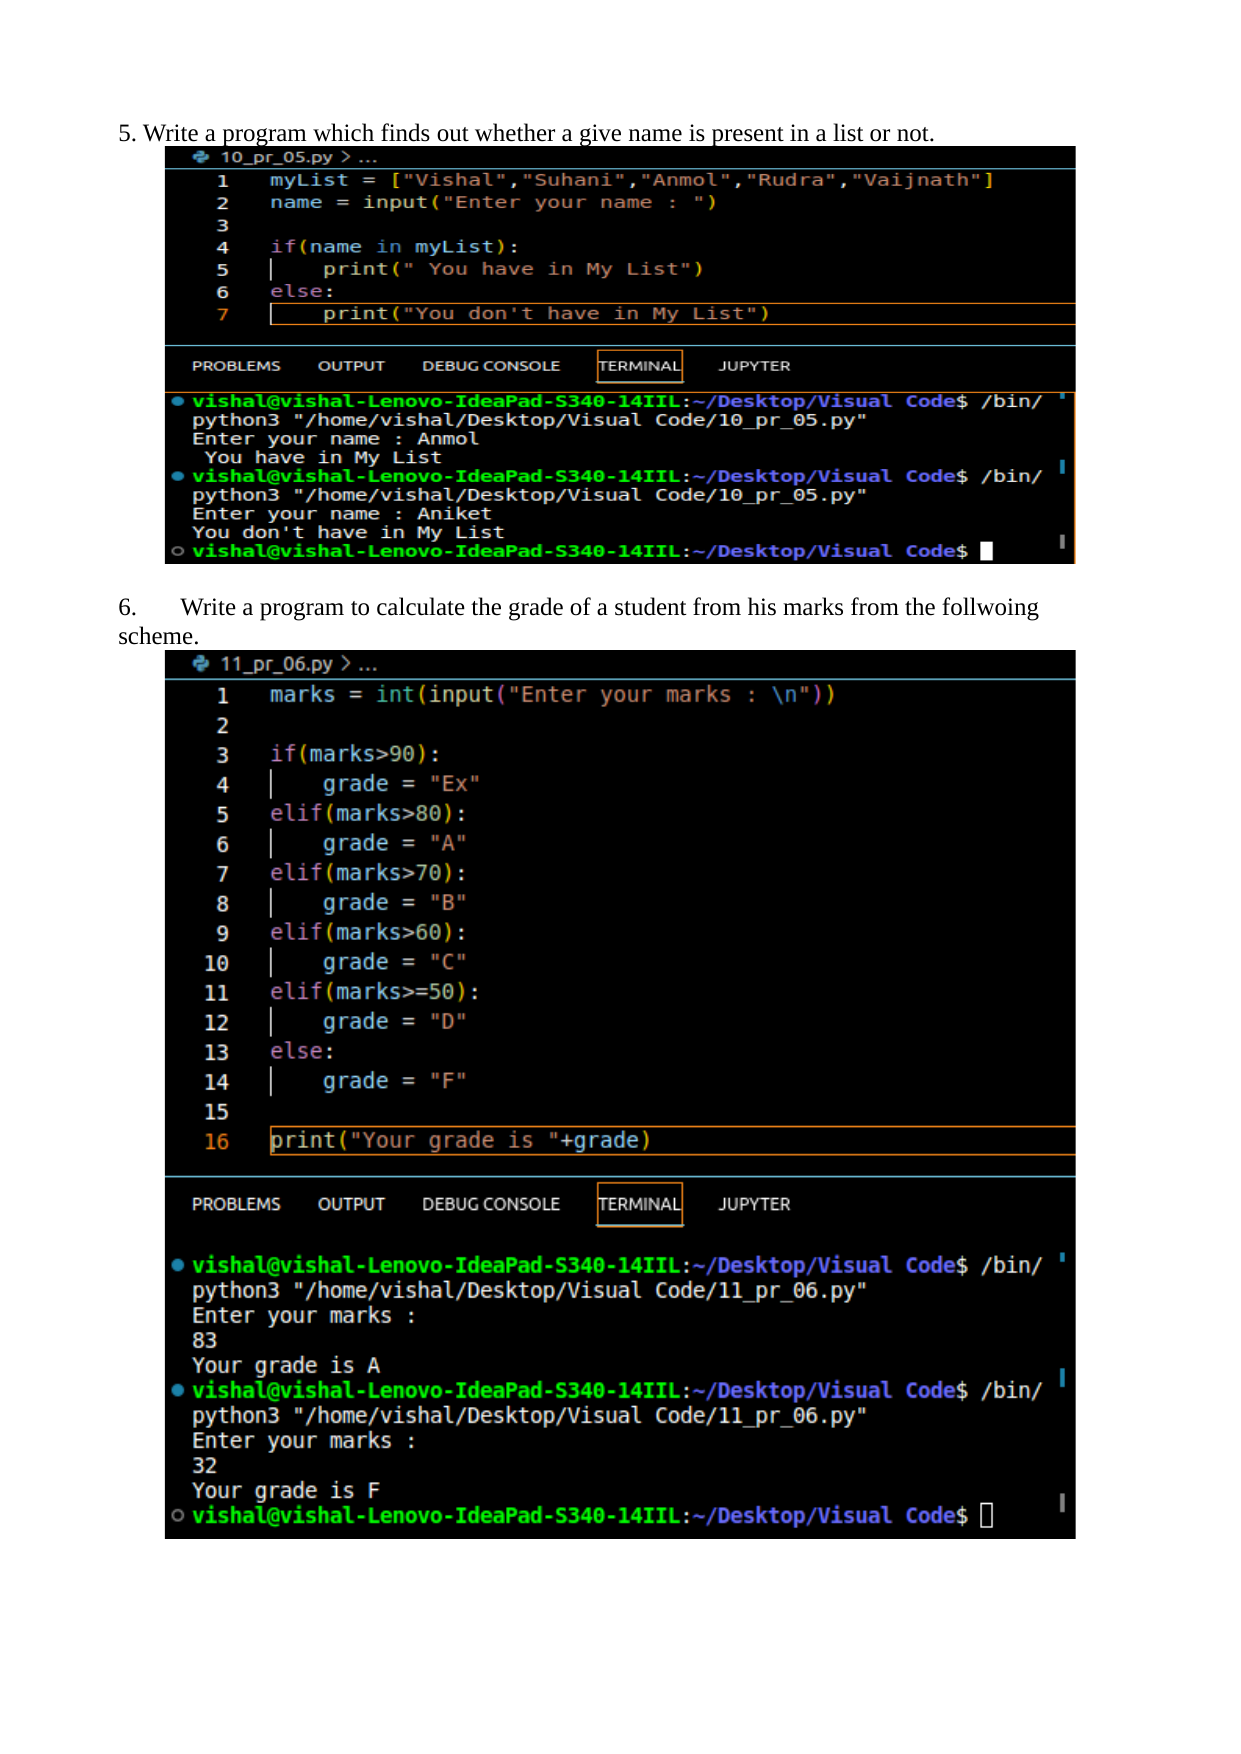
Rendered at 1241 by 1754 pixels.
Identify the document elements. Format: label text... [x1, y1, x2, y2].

picture [164, 146, 1076, 564]
picture [164, 650, 1076, 1539]
text 6. Write a program to calculate the grade of a student from his marks from the follwoing scheme. [118, 592, 1122, 650]
text 5. Write a program which finds out whether a give name is present in a list or not. [118, 118, 1122, 147]
